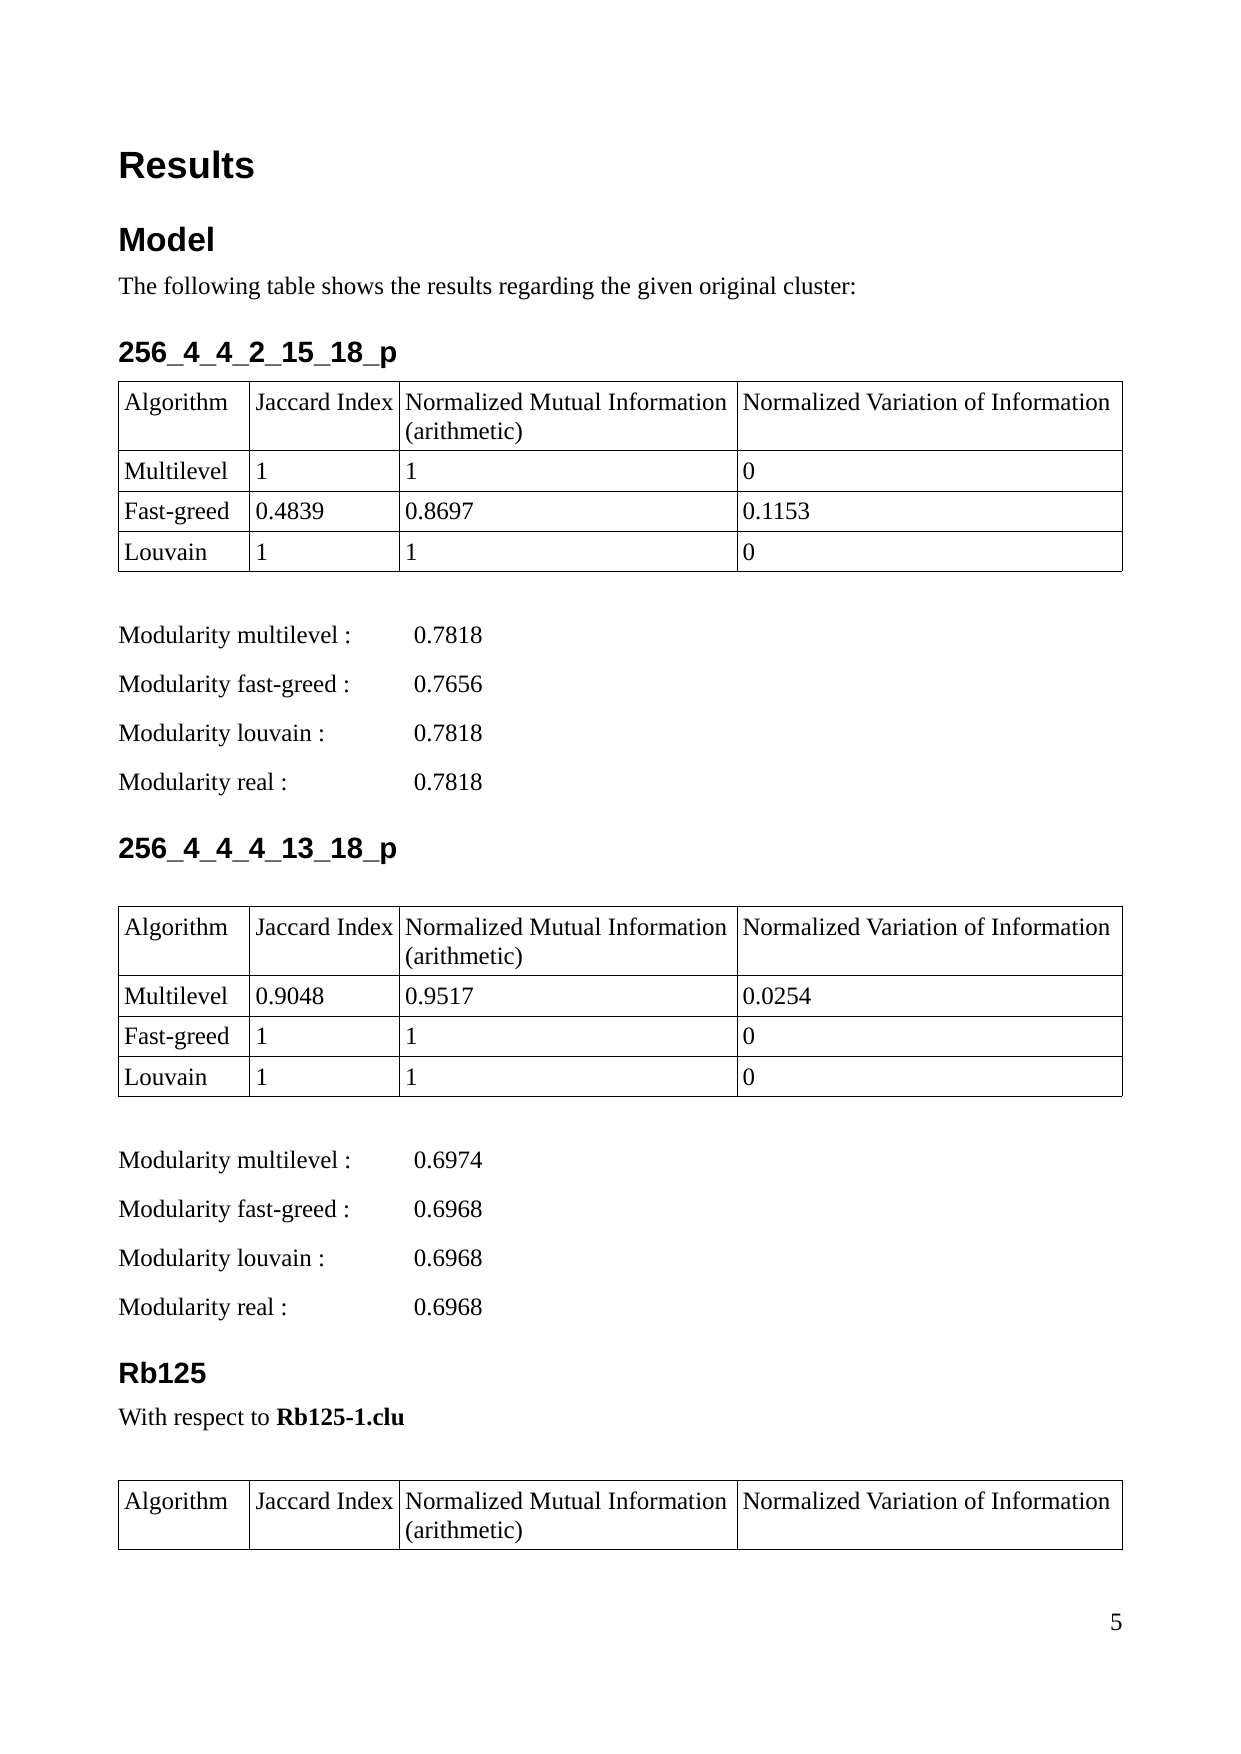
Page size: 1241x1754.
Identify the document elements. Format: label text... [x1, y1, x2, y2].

subtitle Model [118, 220, 1122, 259]
table_header Algorithm [119, 907, 249, 975]
table_cell 1 [250, 1017, 399, 1056]
text The following table shows the results regarding the given original cluster: [118, 271, 1122, 300]
table_header Jaccard Index [250, 1481, 399, 1549]
text With respect to Rb125-1.clu [118, 1402, 1122, 1431]
table_header Algorithm [119, 382, 249, 450]
table_header Normalized Mutual Information (arithmetic) [400, 382, 737, 450]
text Modularity louvain : 0.6968 [118, 1243, 1122, 1272]
subtitle 256_4_4_2_15_18_p [118, 335, 1122, 369]
table_cell Louvain [119, 1057, 249, 1096]
table_cell 0 [738, 1057, 1122, 1096]
table_cell 0.9517 [400, 976, 737, 1016]
table_header Normalized Mutual Information (arithmetic) [400, 1481, 737, 1549]
text Modularity real : 0.7818 [118, 767, 1122, 796]
table_header Normalized Variation of Information [738, 907, 1122, 975]
table_cell 0.8697 [400, 492, 737, 531]
text Modularity fast-greed : 0.6968 [118, 1194, 1122, 1223]
table_header Normalized Variation of Information [738, 1481, 1122, 1549]
table_cell Multilevel [119, 976, 249, 1016]
table_header Jaccard Index [250, 907, 399, 975]
text Modularity multilevel : 0.6974 [118, 1145, 1122, 1174]
text Modularity fast-greed : 0.7656 [118, 669, 1122, 698]
table_cell 1 [250, 451, 399, 491]
table_cell 0 [738, 532, 1122, 571]
table_cell 1 [400, 1057, 737, 1096]
table_cell Fast-greed [119, 1017, 249, 1056]
table_header Normalized Mutual Information (arithmetic) [400, 907, 737, 975]
table_header Normalized Variation of Information [738, 382, 1122, 450]
table_cell 1 [250, 1057, 399, 1096]
table_cell 0 [738, 1017, 1122, 1056]
table_cell Multilevel [119, 451, 249, 491]
text Modularity multilevel : 0.7818 [118, 620, 1122, 649]
table_cell 1 [400, 532, 737, 571]
table_cell 0 [738, 451, 1122, 491]
subtitle Results [118, 143, 1122, 187]
text Modularity real : 0.6968 [118, 1292, 1122, 1321]
text Modularity louvain : 0.7818 [118, 718, 1122, 747]
table_cell 0.0254 [738, 976, 1122, 1016]
table_cell 1 [400, 451, 737, 491]
table_cell 0.1153 [738, 492, 1122, 531]
subtitle 256_4_4_4_13_18_p [118, 831, 1122, 865]
table_cell 1 [400, 1017, 737, 1056]
table_cell 1 [250, 532, 399, 571]
table_cell Fast-greed [119, 492, 249, 531]
subtitle Rb125 [118, 1356, 1122, 1390]
table_cell 0.4839 [250, 492, 399, 531]
table_header Algorithm [119, 1481, 249, 1549]
table_header Jaccard Index [250, 382, 399, 450]
table_cell Louvain [119, 532, 249, 571]
table_cell 0.9048 [250, 976, 399, 1016]
